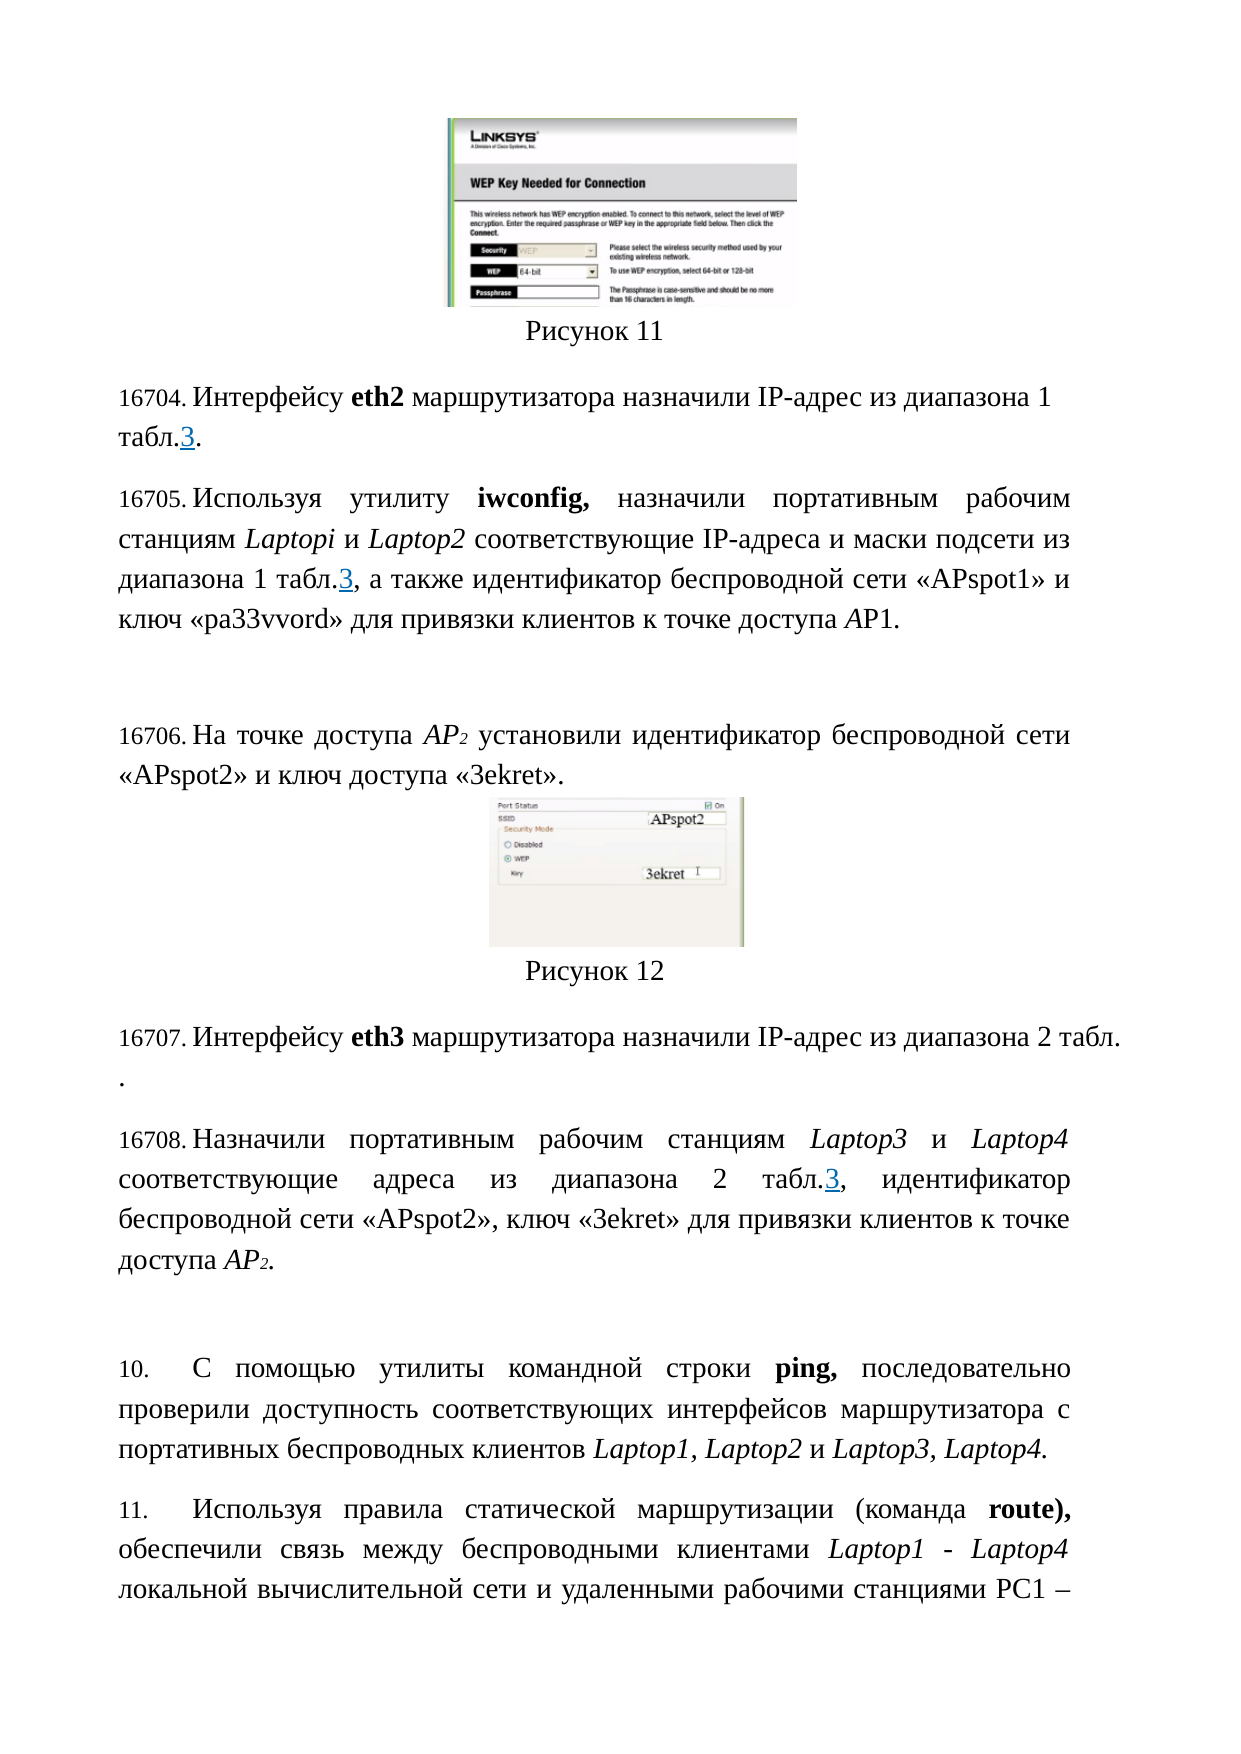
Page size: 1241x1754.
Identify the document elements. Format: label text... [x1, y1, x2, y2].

list С помощью утилиты командной строки ping, последовательно проверили доступность соответствующих интерфейсов маршрутизатора с портативных беспроводных клиентов Laptop1, Laptop2 и Laptop3, Laptop4. [118, 1351, 1071, 1464]
text Рисунок 12 [118, 817, 1071, 987]
list Интерфейсу eth2 маршрутизатора назначили IP-адрес из диапазона 1 табл.3. [118, 379, 1122, 453]
text Рисунок 11 [118, 118, 1071, 346]
list Интерфейсу eth3 маршрутизатора назначили IP-адрес из диапазона 2 табл. . [118, 1019, 1122, 1093]
list Используя утилиту iwconfig, назначили портативным рабочим станциям Laptopi и Laptop2 соответствующие IP-адреса и маски подсети из диапазона 1 табл.3, а также идентификатор беспроводной сети «APspot1» и ключ «pa33vvord» для привязки клиентов к точке доступа AP1. [118, 481, 1071, 635]
list Назначили портативным рабочим станциям Laptop3 и Laptop4 соответствующие адреса из диапазона 2 табл.3, идентификатор беспроводной сети «APspot2», ключ «3ekret» для привязки клиентов к точке доступа AP2. [118, 1121, 1071, 1275]
list Используя правила статической маршрутизации (команда route), обеспечили связь между беспроводными клиентами Laptop1 - Laptop4 локальной вычислительной сети и удаленными рабочими станциями PC1 – PC4. Для проверки связи между станциями использовали утилиту ping. [118, 1491, 1071, 1605]
list На точке доступа AP2 установили идентификатор беспроводной сети «APspot2» и ключ доступа «3ekret». [118, 717, 1071, 791]
